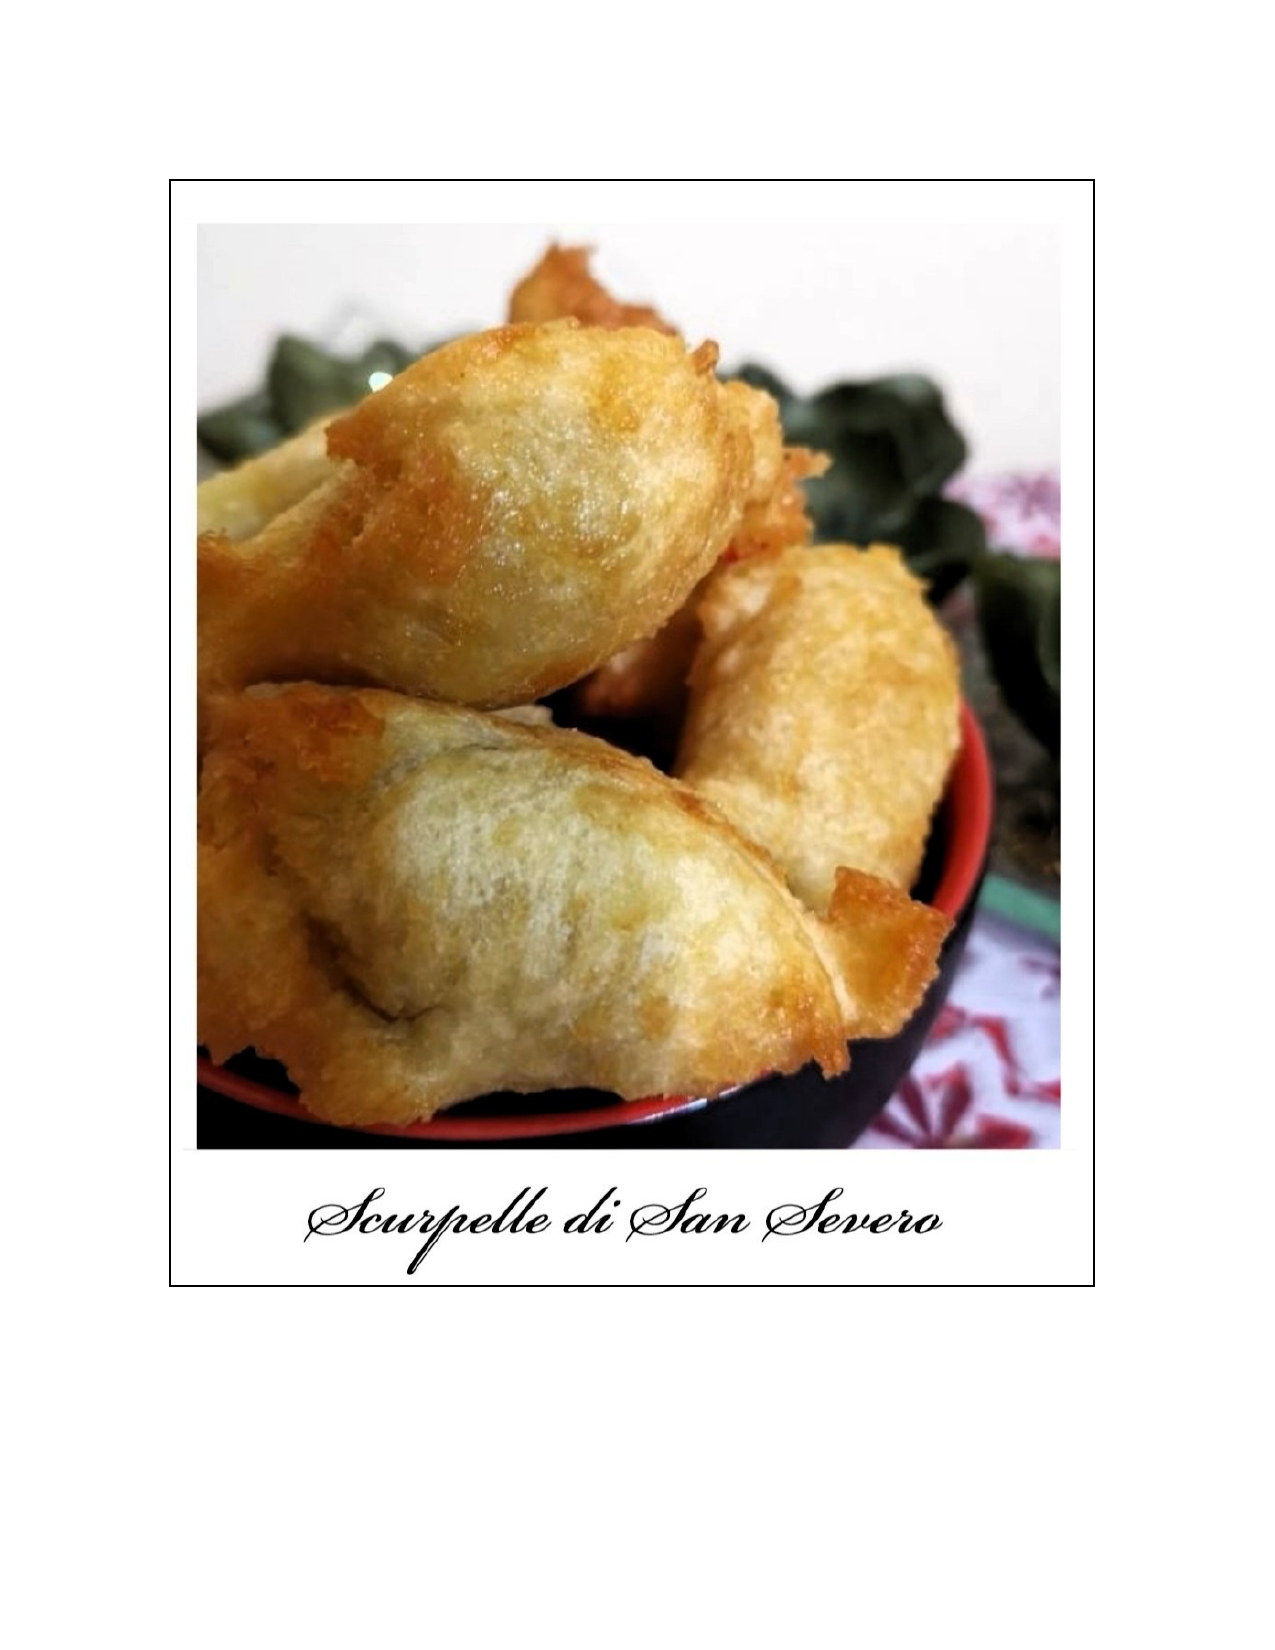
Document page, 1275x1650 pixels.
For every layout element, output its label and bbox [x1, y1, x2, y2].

picture [171, 181, 1093, 1285]
